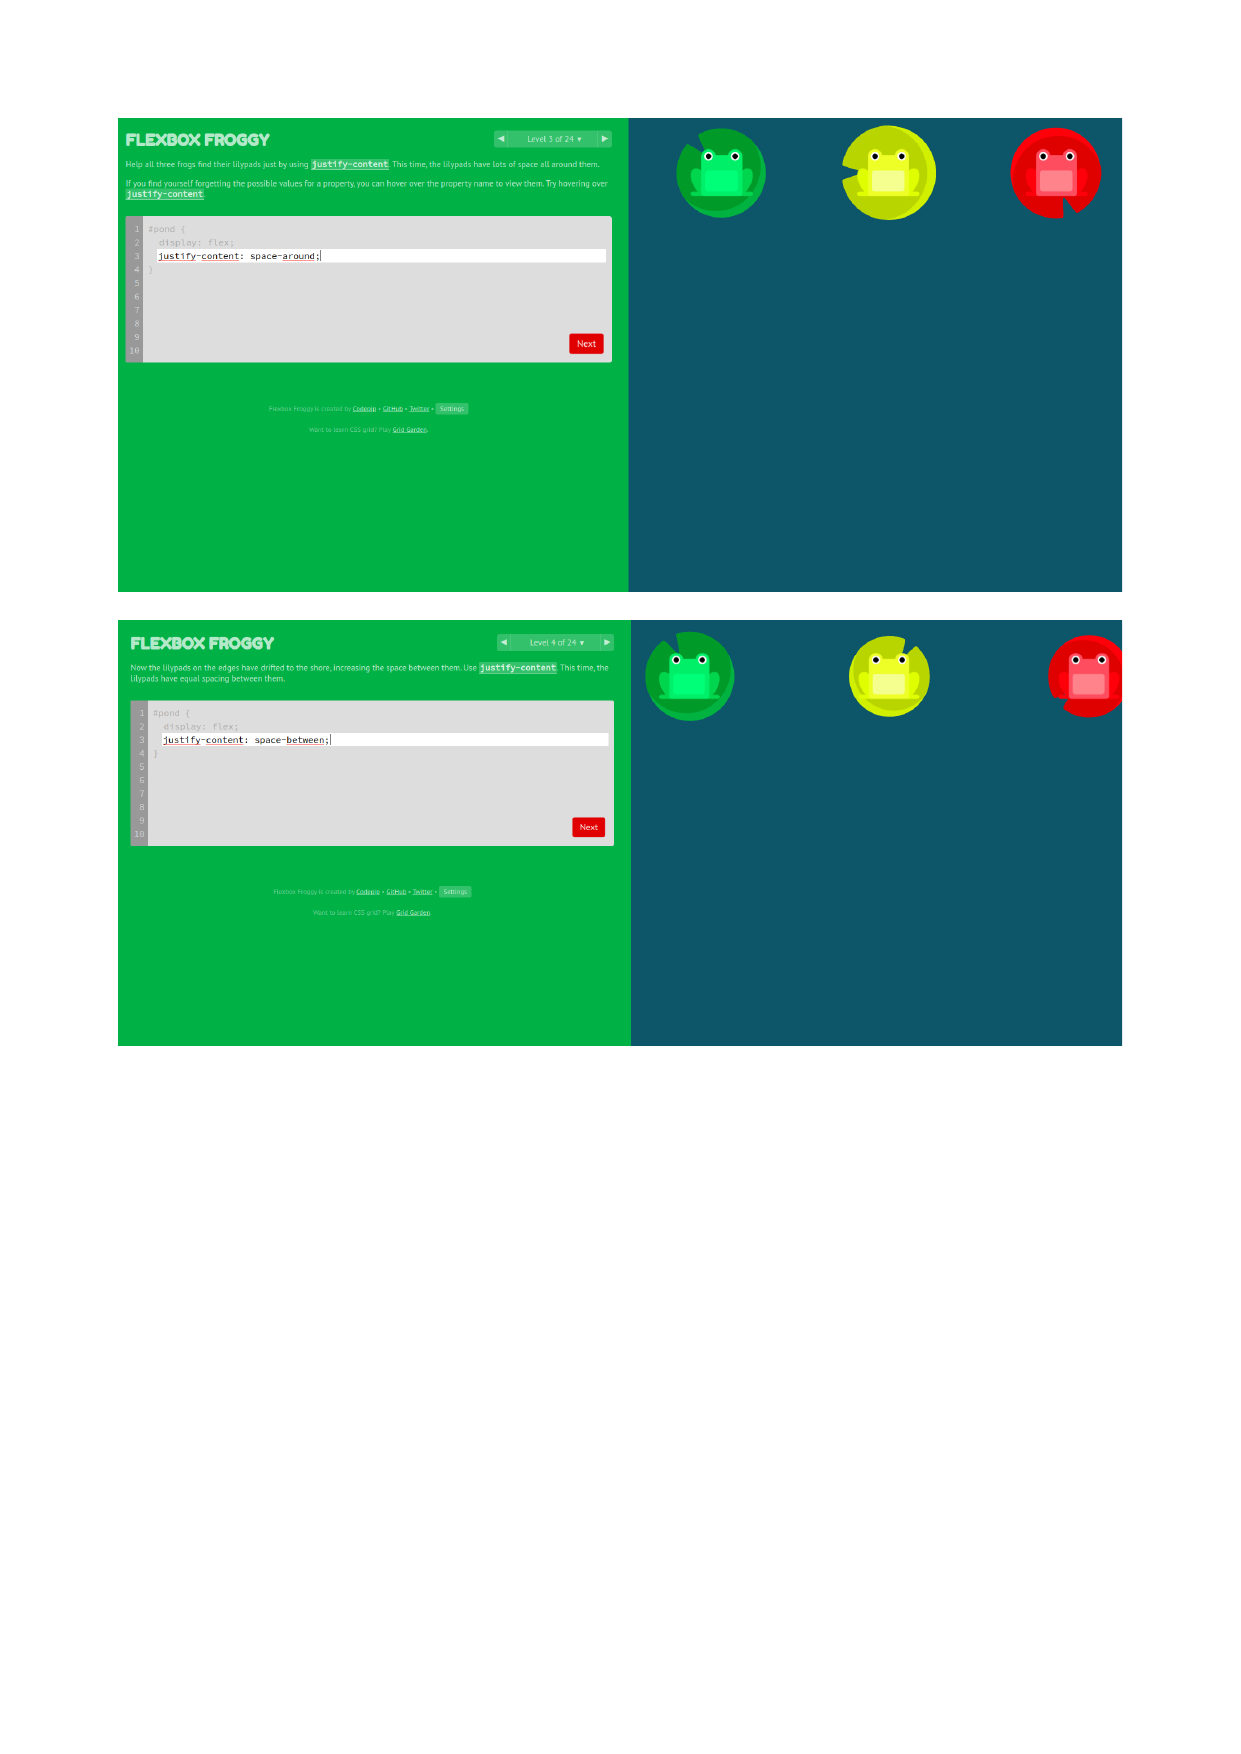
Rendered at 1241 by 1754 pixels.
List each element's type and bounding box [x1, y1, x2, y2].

picture [118, 118, 1123, 592]
picture [118, 620, 1123, 1046]
